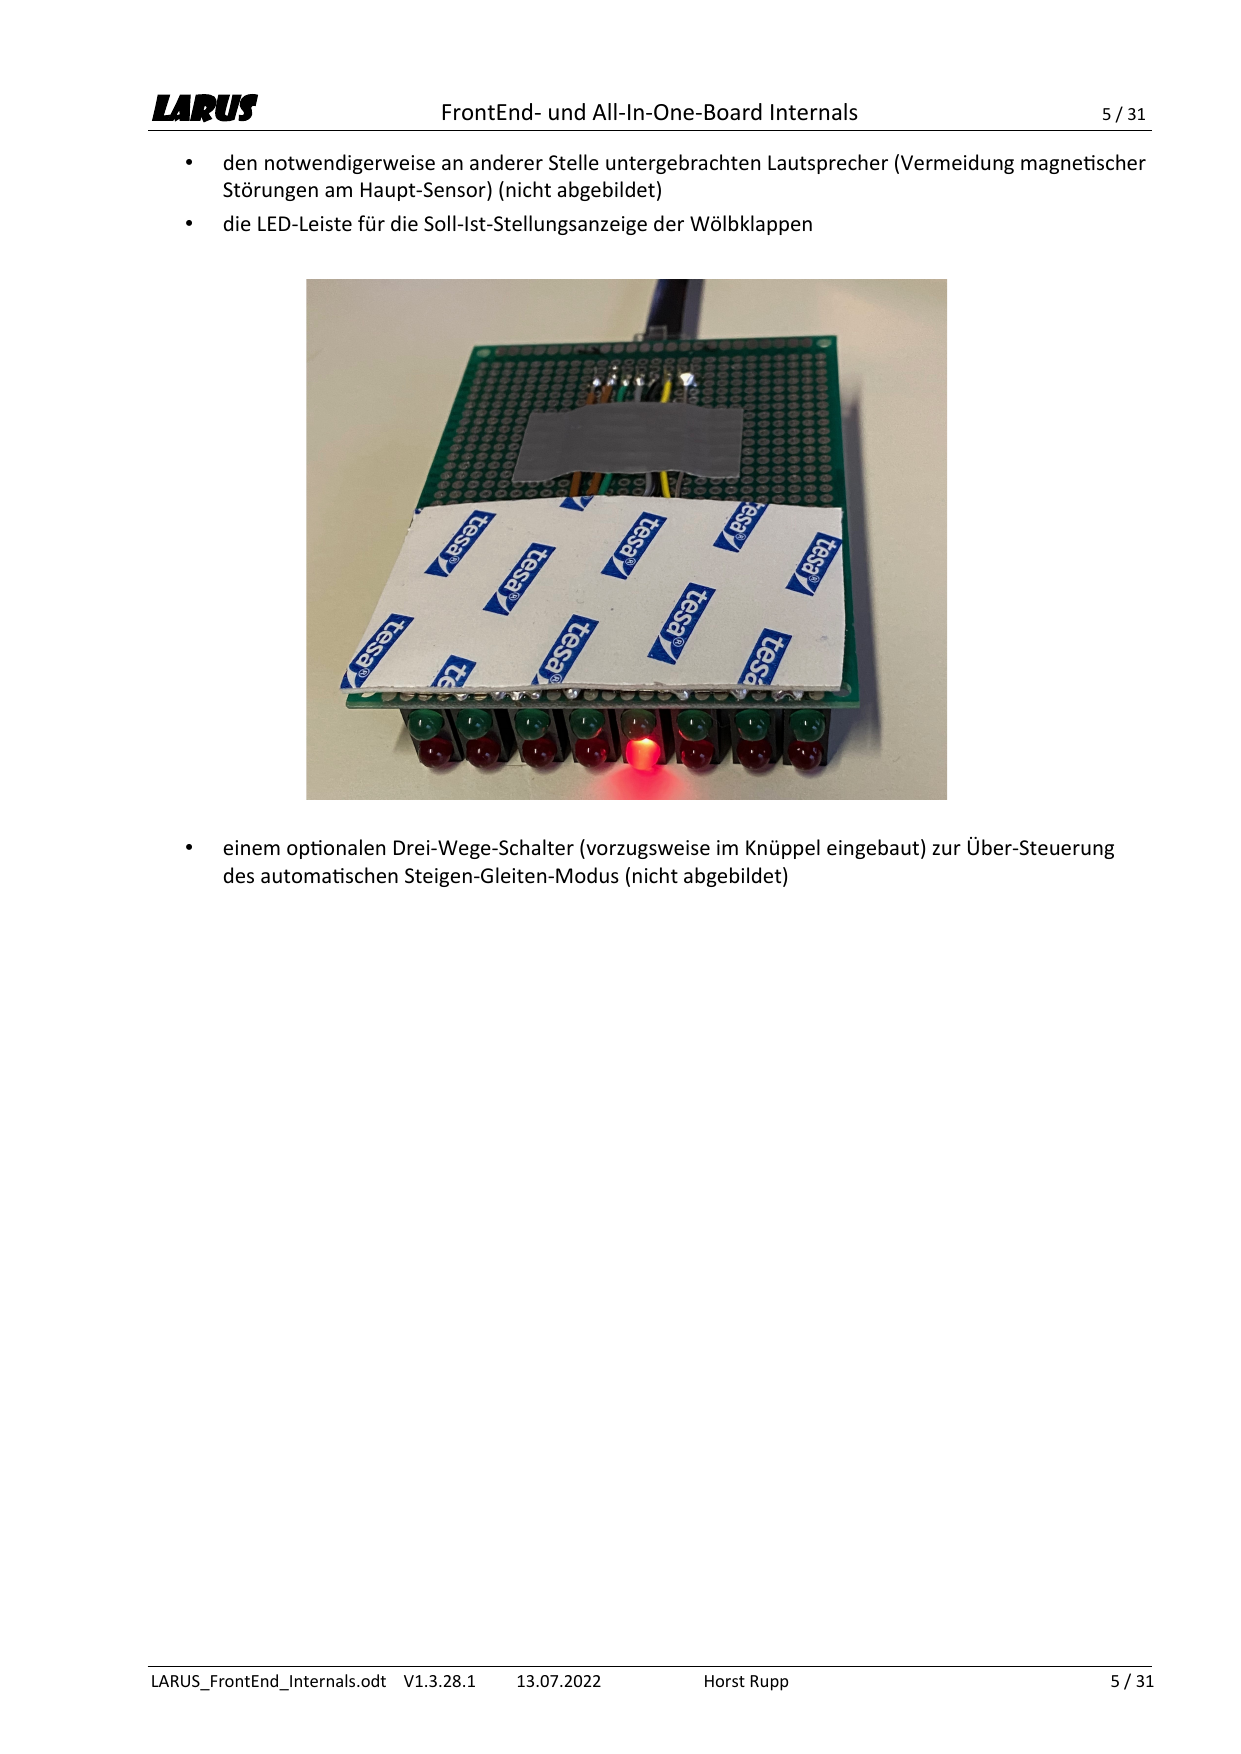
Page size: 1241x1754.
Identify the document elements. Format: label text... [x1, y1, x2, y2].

list den notwendigerweise an anderer Stelle untergebrachten Lautsprecher (Vermeidung magnetischer Störungen am Haupt-Sensor) (nicht abgebildet) [185, 148, 1152, 204]
list die LED-Leiste für die Soll-Ist-Stellungsanzeige der Wölbklappen [185, 209, 1152, 237]
picture [306, 279, 948, 800]
list einem optionalen Drei-Wege-Schalter (vorzugsweise im Knüppel eingebaut) zur Über-Steuerung des automatischen Steigen-Gleiten-Modus (nicht abgebildet) [185, 833, 1152, 889]
